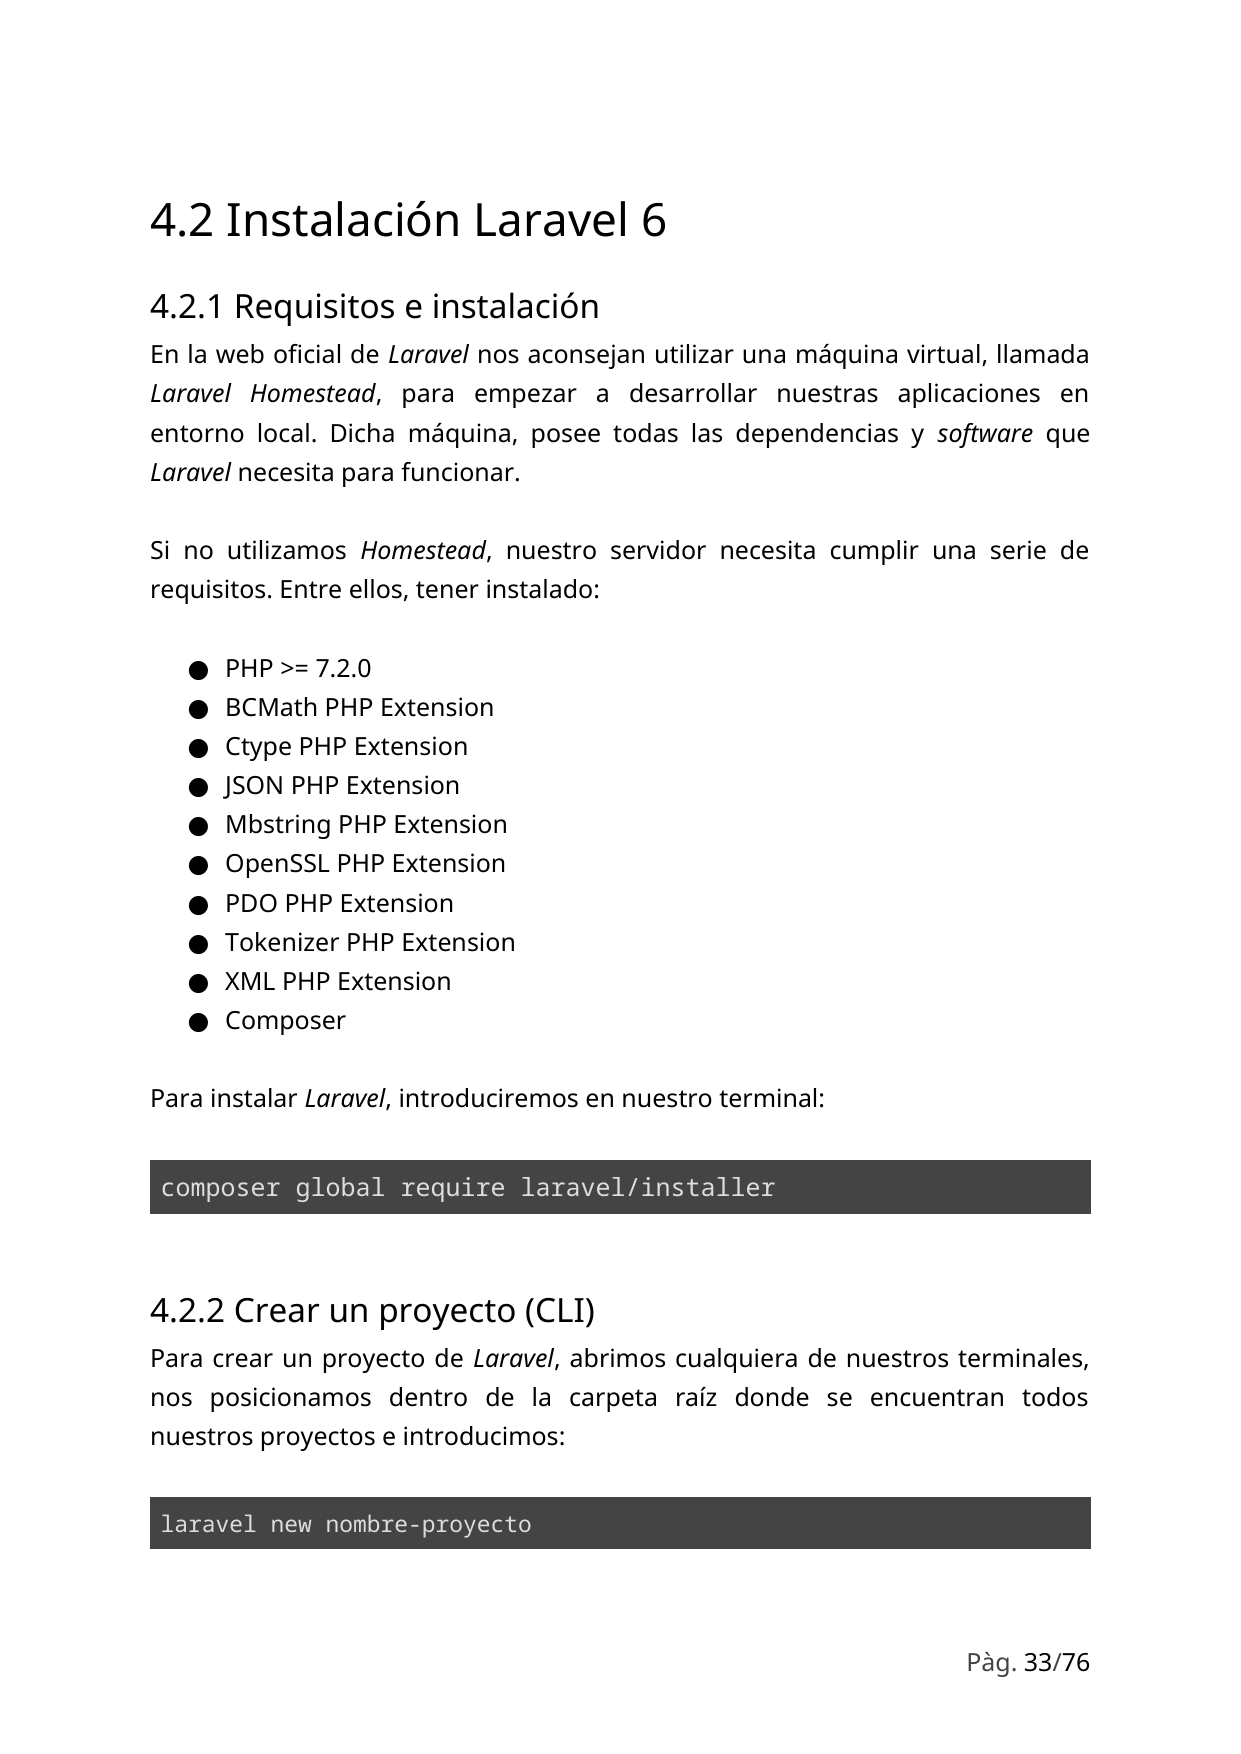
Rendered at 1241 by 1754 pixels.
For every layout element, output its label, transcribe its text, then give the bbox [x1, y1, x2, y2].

subtitle 4.2.1 Requisitos e instalación [150, 283, 1090, 329]
text Para crear un proyecto de Laravel, abrimos cualquiera de nuestros terminales, nos posicionamos dentro de la carpeta raíz donde se encuentran todos nuestros proyectos e introducimos: [150, 1341, 1090, 1453]
list XML PHP Extension [187, 964, 1090, 998]
subtitle 4.2 Instalación Laravel 6 [150, 187, 1090, 250]
table_header composer global require laravel/installer [150, 1160, 1091, 1214]
list PHP >= 7.2.0 [187, 650, 1090, 684]
subtitle 4.2.2 Crear un proyecto (CLI) [150, 1287, 1090, 1332]
list Tokenizer PHP Extension [187, 924, 1090, 958]
list Composer [187, 1003, 1090, 1037]
list PDO PHP Extension [187, 885, 1090, 919]
list Ctype PHP Extension [187, 729, 1090, 763]
list JSON PHP Extension [187, 768, 1090, 802]
list Mbstring PHP Extension [187, 807, 1090, 841]
list OpenSSL PHP Extension [187, 846, 1090, 880]
text Si no utilizamos Homestead, nuestro servidor necesita cumplir una serie de requisitos. Entre ellos, tener instalado: [150, 533, 1090, 606]
list BCMath PHP Extension [187, 689, 1090, 723]
table_header laravel new nombre-proyecto [150, 1497, 1091, 1549]
text Para instalar Laravel, introduciremos en nuestro terminal: [150, 1081, 1090, 1115]
text En la web oficial de Laravel nos aconsejan utilizar una máquina virtual, llamada Laravel Homestead, para empezar a desarrollar nuestras aplicaciones en entorno local. Dicha máquina, posee todas las dependencias y software que Laravel necesita para funcionar. [150, 337, 1090, 488]
